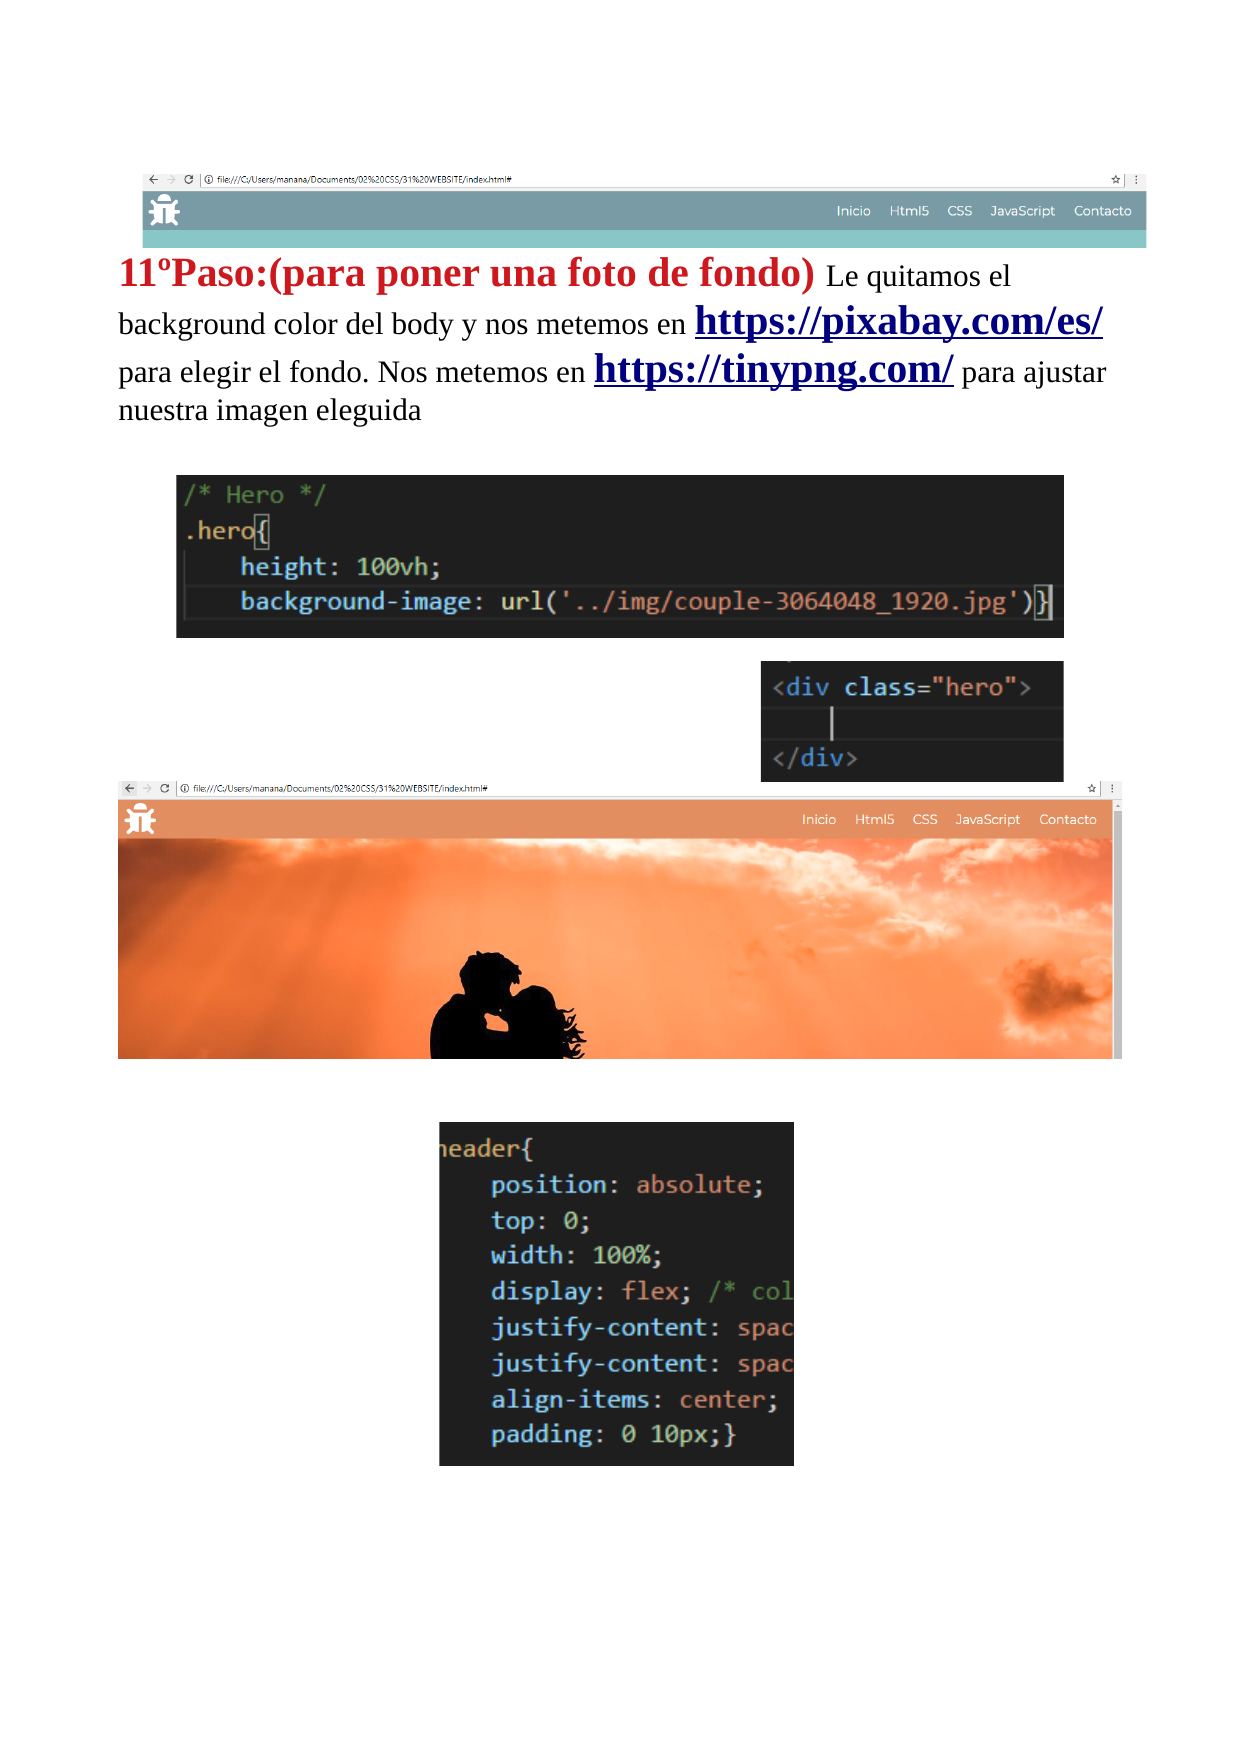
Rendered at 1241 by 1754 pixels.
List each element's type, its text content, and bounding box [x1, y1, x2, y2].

picture [439, 1122, 794, 1466]
picture [176, 475, 1064, 638]
text 11ºPaso:(para poner una foto de fondo) Le quitamos el background color del body y nos metemos en https://pixabay.com/es/ para elegir el fondo. Nos metemos en https://tinypng.com/ para ajustar nuestra imagen eleguida [118, 166, 1122, 427]
picture [142, 174, 1147, 248]
picture [118, 661, 1123, 1059]
